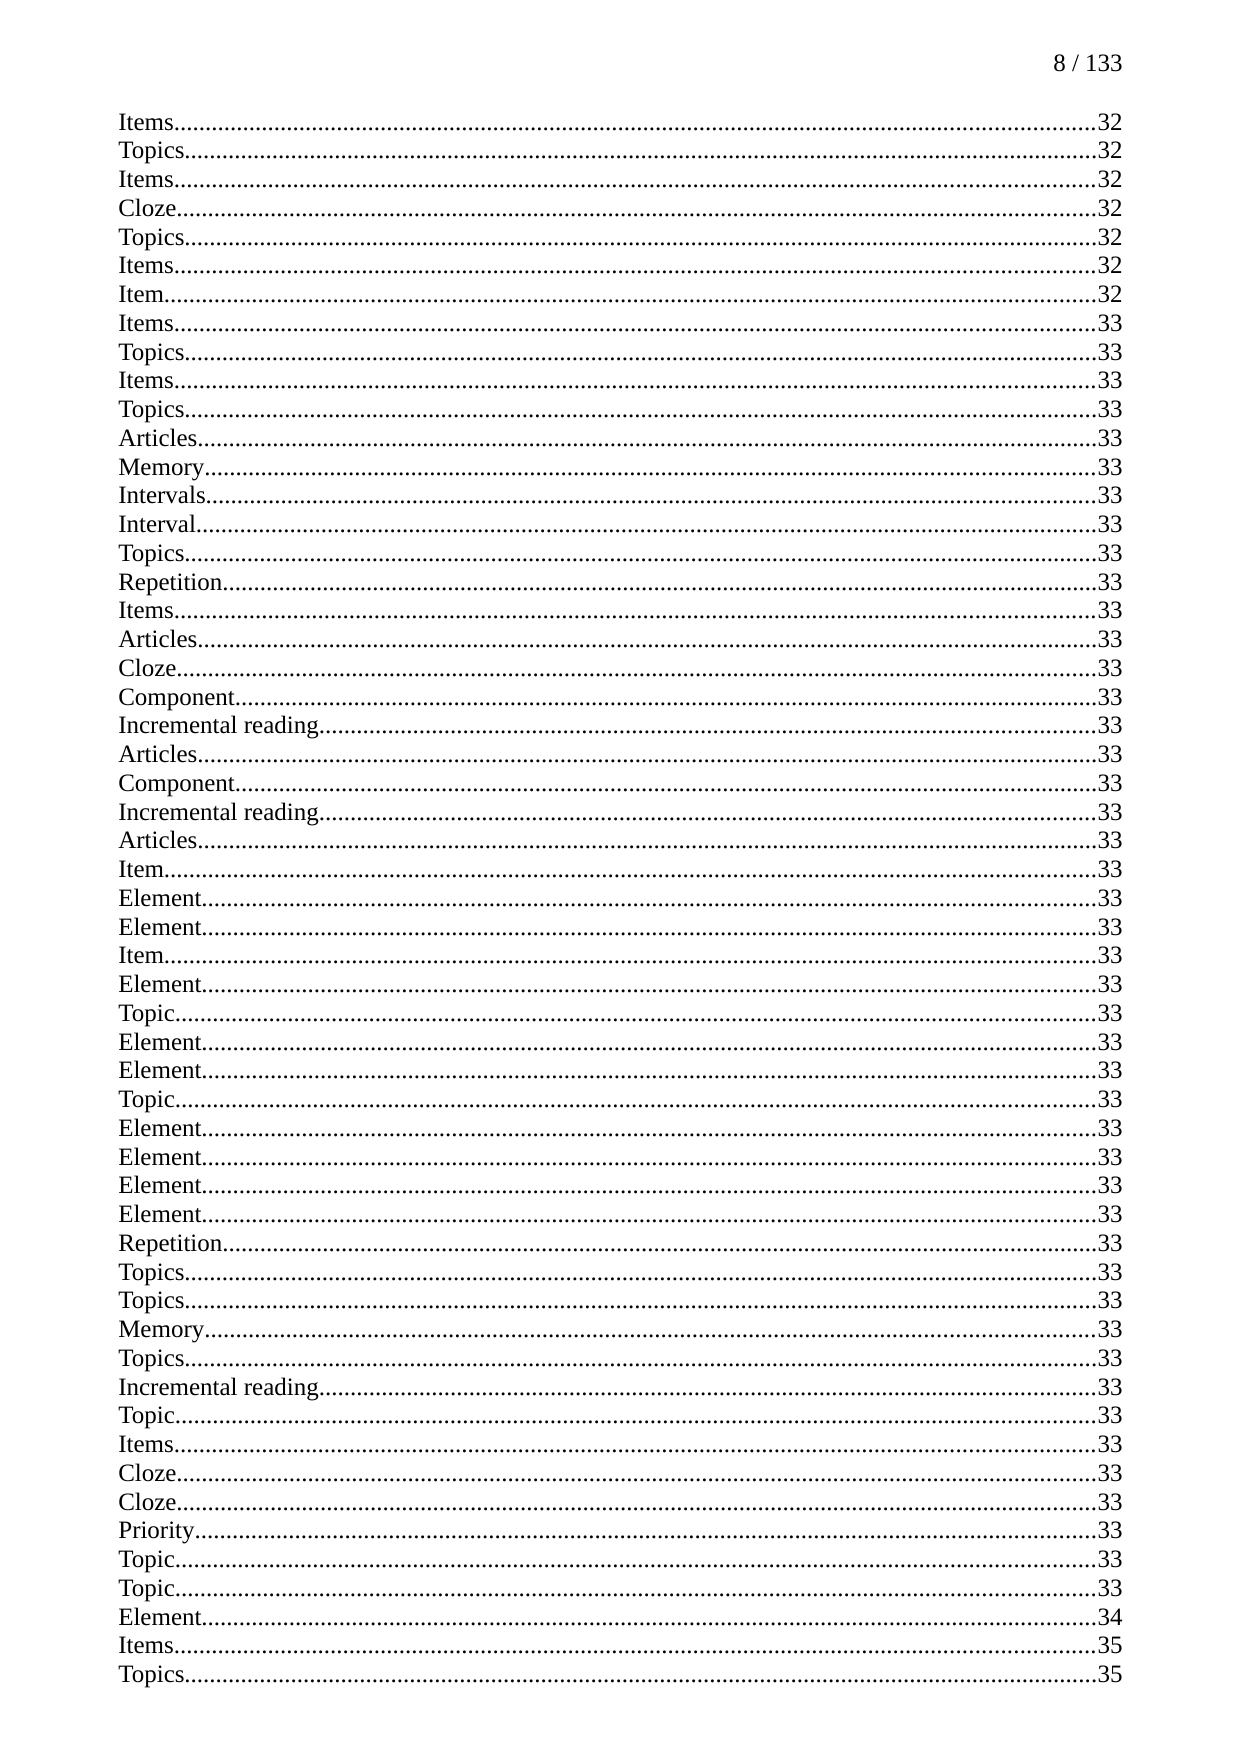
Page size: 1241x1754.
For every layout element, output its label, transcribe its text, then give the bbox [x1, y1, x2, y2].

text Items 32 [118, 251, 1122, 279]
text Item 33 [118, 941, 1122, 969]
text Items 32 [118, 107, 1122, 136]
text Intervals 33 [118, 481, 1122, 509]
text Topics 33 [118, 337, 1122, 366]
text Items 33 [118, 1429, 1122, 1458]
text Element 33 [118, 1113, 1122, 1142]
text Interval 33 [118, 509, 1122, 538]
text Element 33 [118, 912, 1122, 941]
text Topics 33 [118, 1343, 1122, 1372]
text Priority 33 [118, 1516, 1122, 1544]
text Component 33 [118, 768, 1122, 797]
text Items 33 [118, 366, 1122, 394]
text Topics 33 [118, 538, 1122, 567]
text Topics 33 [118, 1286, 1122, 1314]
text Incremental reading 33 [118, 711, 1122, 739]
text Incremental reading 33 [118, 1372, 1122, 1401]
text Element 33 [118, 1171, 1122, 1199]
text Topic 33 [118, 1544, 1122, 1573]
text Element 33 [118, 1199, 1122, 1228]
text Items 35 [118, 1631, 1122, 1659]
text Element 33 [118, 1142, 1122, 1171]
text Cloze 33 [118, 1487, 1122, 1516]
text Cloze 33 [118, 1458, 1122, 1487]
text Topic 33 [118, 1573, 1122, 1602]
text Cloze 32 [118, 193, 1122, 222]
text Element 33 [118, 969, 1122, 998]
text Topic 33 [118, 1084, 1122, 1113]
text Memory 33 [118, 452, 1122, 481]
text Articles 33 [118, 624, 1122, 653]
text Cloze 33 [118, 653, 1122, 682]
text Element 34 [118, 1602, 1122, 1631]
text Topic 33 [118, 1401, 1122, 1429]
text Topics 35 [118, 1659, 1122, 1688]
text Articles 33 [118, 826, 1122, 854]
text Articles 33 [118, 739, 1122, 768]
text Element 33 [118, 883, 1122, 912]
text Articles 33 [118, 423, 1122, 452]
text Item 33 [118, 854, 1122, 883]
text Topics 33 [118, 1257, 1122, 1286]
text Component 33 [118, 682, 1122, 711]
text Element 33 [118, 1056, 1122, 1084]
text Memory 33 [118, 1314, 1122, 1343]
text Topic 33 [118, 998, 1122, 1027]
text Repetition 33 [118, 567, 1122, 596]
text Incremental reading 33 [118, 797, 1122, 826]
text Item 32 [118, 279, 1122, 308]
text Topics 32 [118, 222, 1122, 251]
text Items 33 [118, 308, 1122, 337]
text Items 33 [118, 596, 1122, 624]
text Element 33 [118, 1027, 1122, 1056]
text Topics 33 [118, 394, 1122, 423]
text Items 32 [118, 164, 1122, 193]
text Repetition 33 [118, 1228, 1122, 1257]
text Topics 32 [118, 136, 1122, 164]
